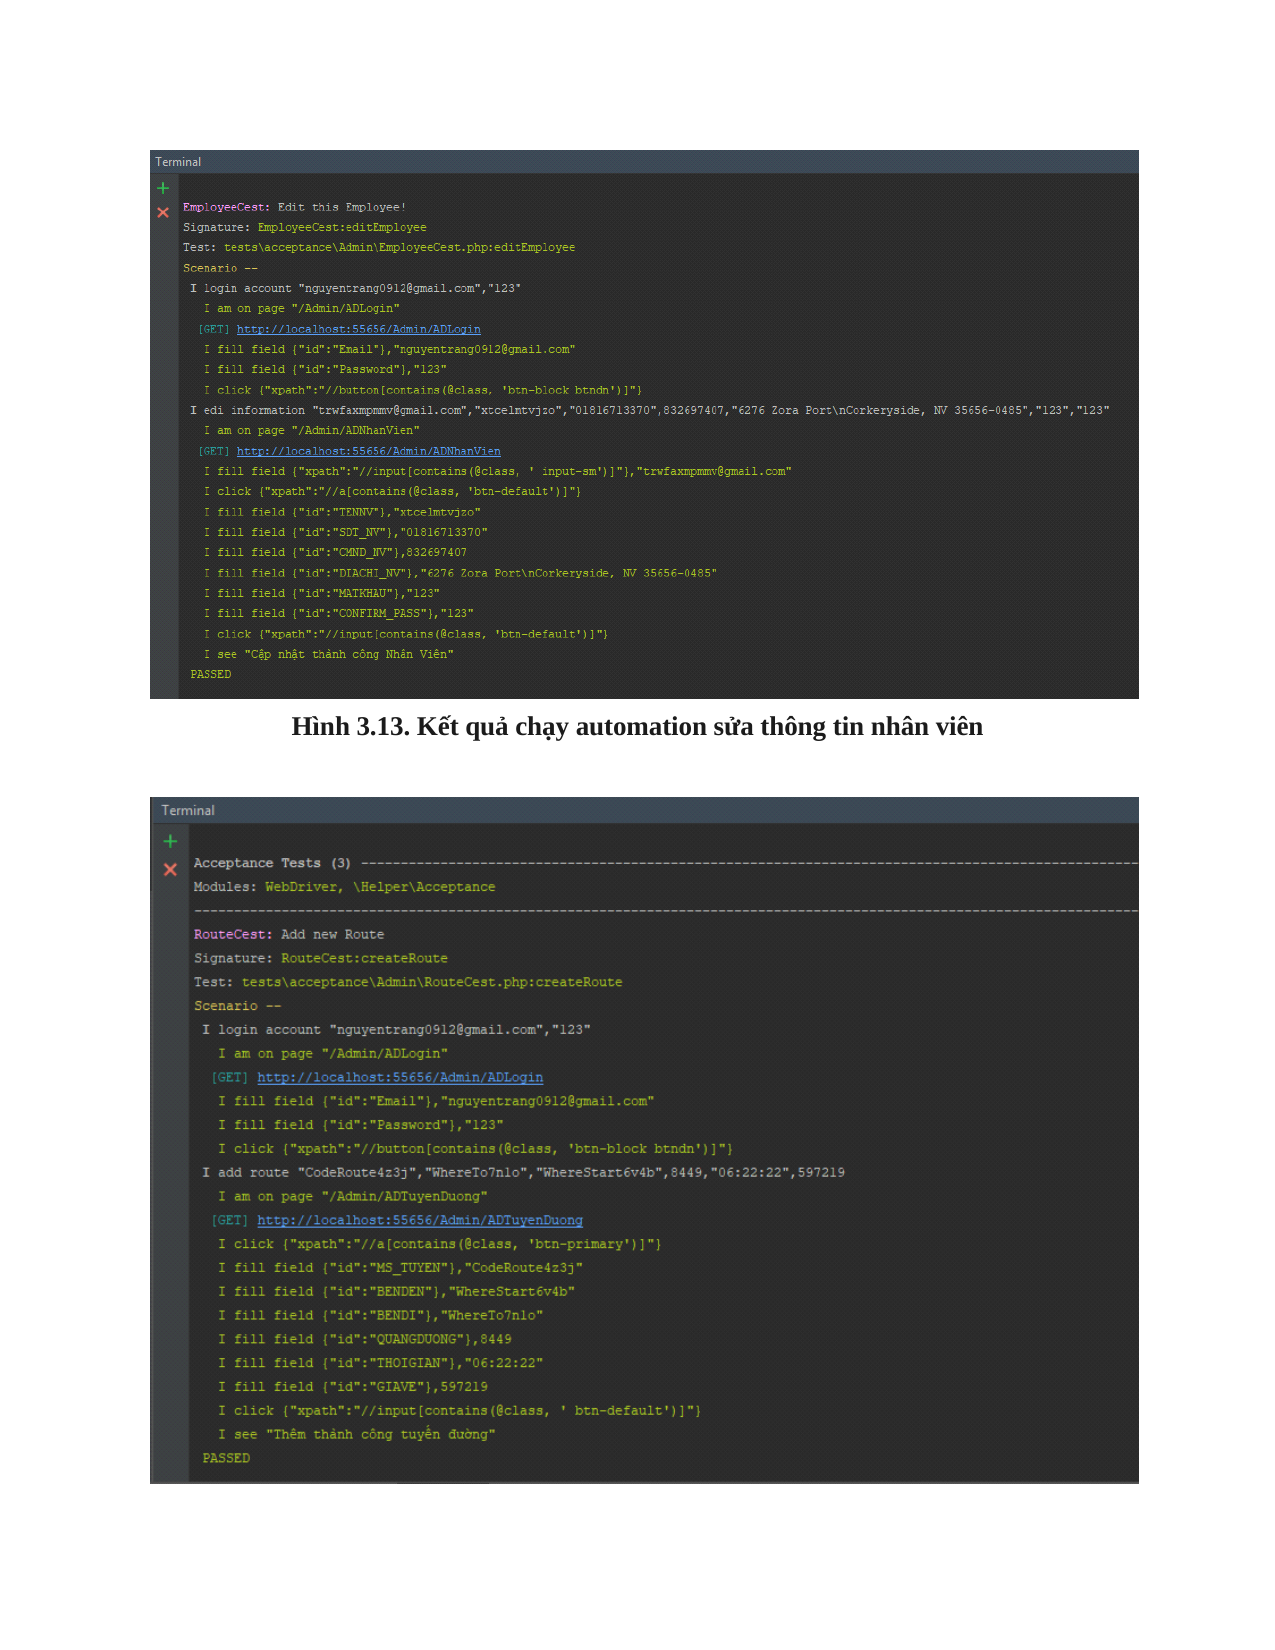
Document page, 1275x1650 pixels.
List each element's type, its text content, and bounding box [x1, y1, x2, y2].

text Hình 3.13. Kết quả chạy automation sửa thông tin nhân viên [150, 710, 1125, 741]
